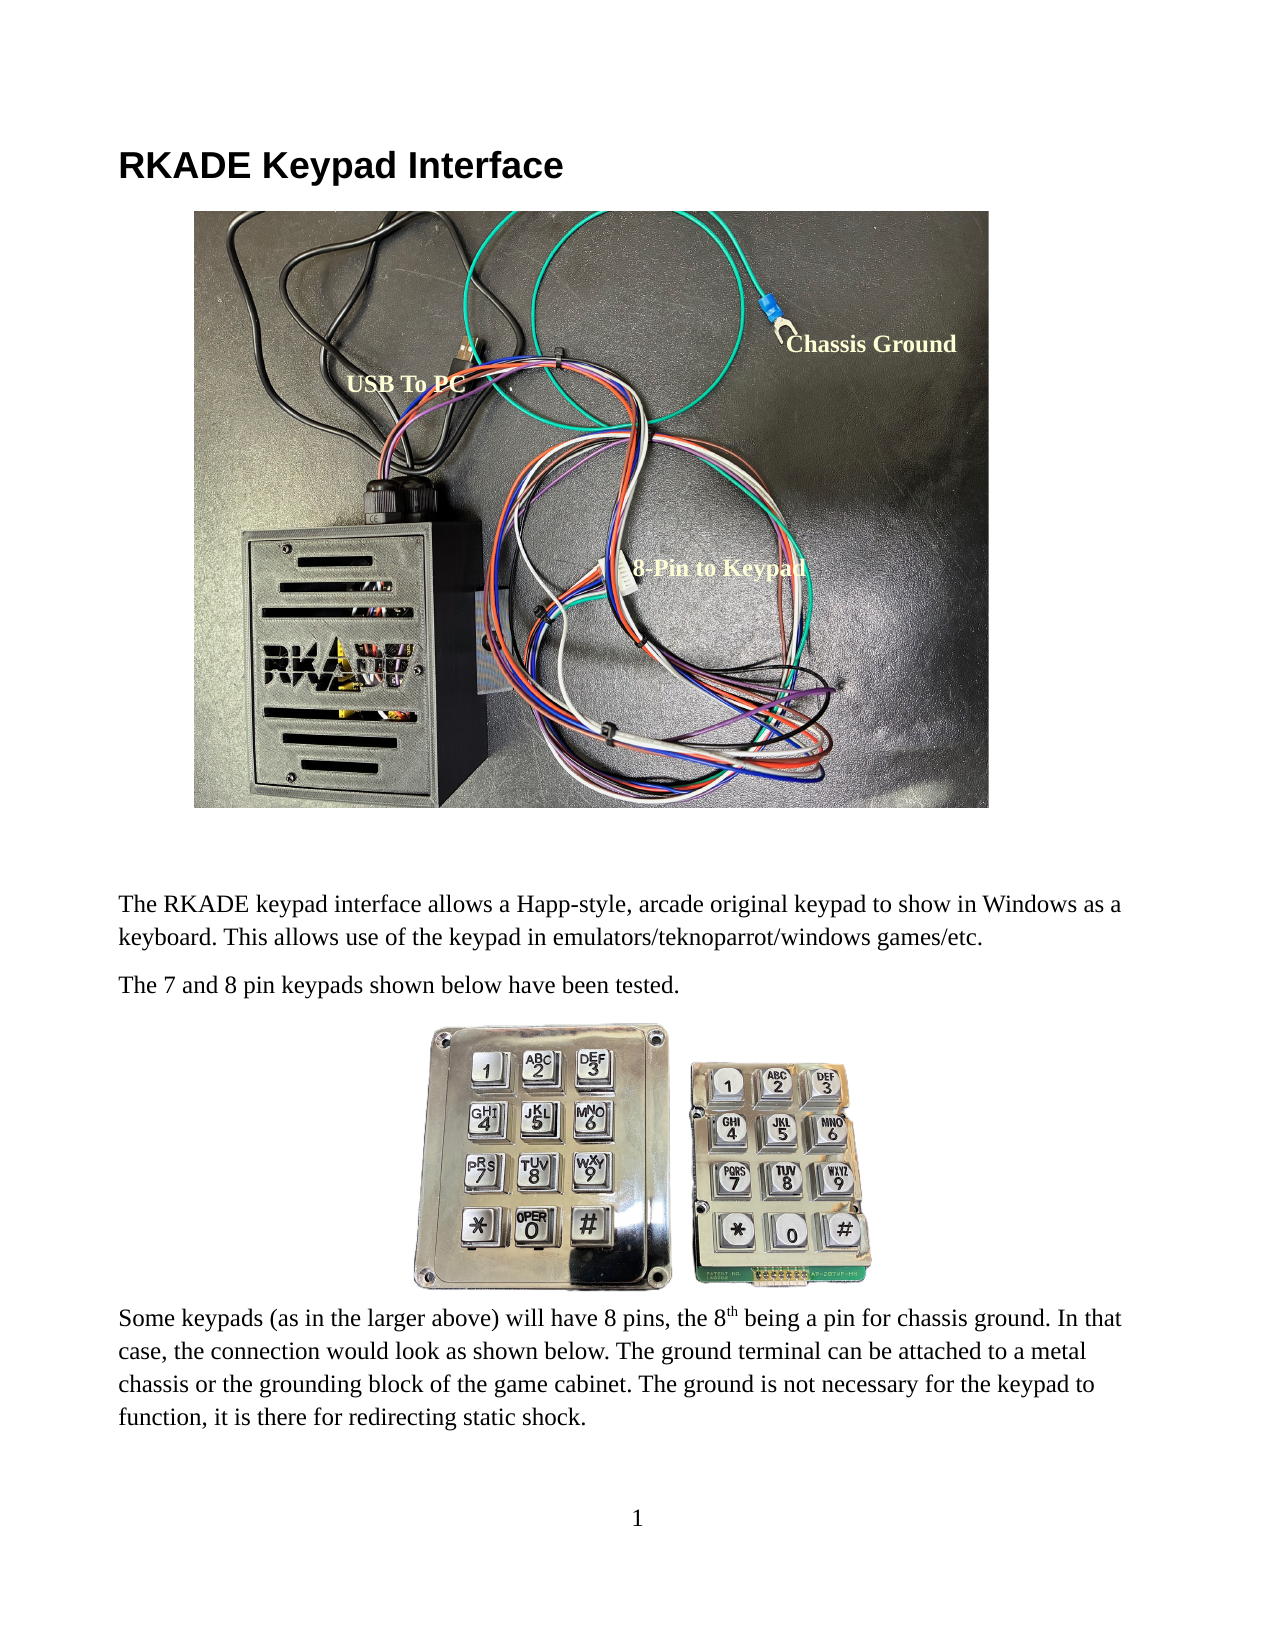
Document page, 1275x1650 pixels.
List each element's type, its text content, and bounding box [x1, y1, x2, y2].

subtitle RKADE Keypad Interface [118, 143, 1157, 186]
text The RKADE keypad interface allows a Happ-style, arcade original keypad to show in Windows as a keyboard. This allows use of the keypad in emulators/teknoparrot/windows games/etc. [118, 889, 1157, 951]
picture [194, 211, 989, 808]
text The 7 and 8 pin keypads shown below have been tested. [118, 970, 1157, 999]
text Some keypads (as in the larger above) will have 8 pins, the 8th being a pin for chassis ground. In that case, the connection would look as shown below. The ground terminal can be attached to a metal chassis or the grounding block of the game cabinet. The ground is not necessary for the keypad to function, it is there for redirecting static shock. [118, 1303, 1157, 1431]
picture [413, 1020, 875, 1293]
